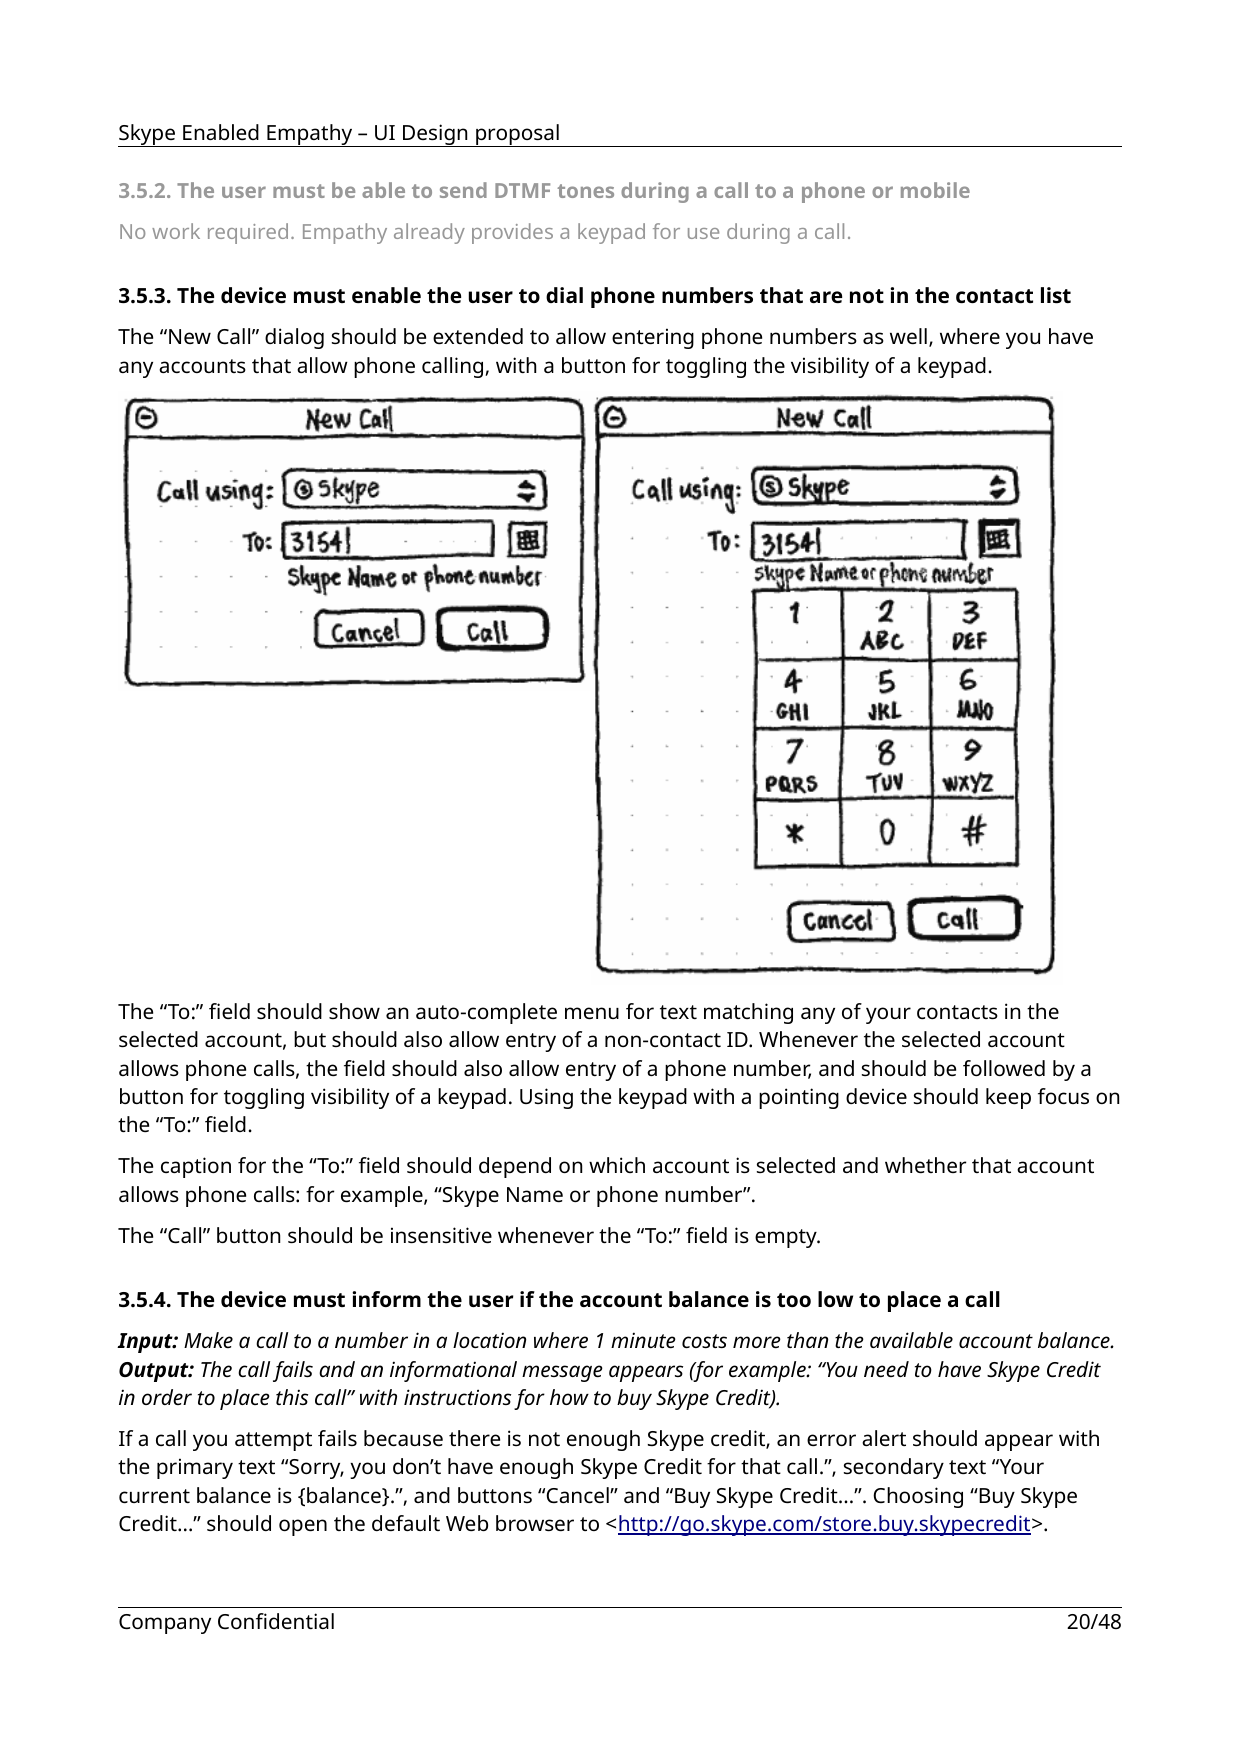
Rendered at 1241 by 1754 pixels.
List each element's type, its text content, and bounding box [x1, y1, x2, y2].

subtitle 3.5.4. The device must inform the user if the account balance is too low to place a call [118, 1285, 1122, 1314]
subtitle 3.5.3. The device must enable the user to dial phone numbers that are not in the contact list [118, 282, 1122, 310]
text The “To:” field should show an auto-complete menu for text matching any of your contacts in the selected account, but should also allow entry of a non-contact ID. Whenever the selected account allows phone calls, the field should also allow entry of a phone number, and should be followed by a button for toggling visibility of a keypad. Using the keypad with a pointing device should keep focus on the “To:” field. [118, 997, 1122, 1139]
text If a call you attempt fails because there is not enough Skype credit, an error alert should appear with the primary text “Sorry, you don’t have enough Skype Credit for that call.”, secondary text “Your current balance is {balance}.”, and buttons “Cancel” and “Buy Skype Credit…”. Choosing “Buy Skype Credit…” should open the default Web browser to <http://go.skype.com/store.buy.skypecredit>. [118, 1424, 1122, 1538]
text The “Call” button should be insensitive whenever the “To:” field is empty. [118, 1221, 1122, 1249]
text The caption for the “To:” field should depend on which account is selected and whether that account allows phone calls: for example, “Skype Name or phone number”. [118, 1151, 1122, 1208]
text The “New Call” dialog should be extended to allow entering phone numbers as well, where you have any accounts that allow phone calling, with a button for toggling the visibility of a keypad. [118, 322, 1122, 379]
subtitle 3.5.2. The user must be able to send DTMF tones during a call to a phone or mobile [118, 176, 1122, 204]
picture [118, 391, 1064, 985]
text No work required. Empathy already provides a keypad for use during a call. [118, 217, 1122, 245]
text Input: Make a call to a number in a location where 1 minute costs more than the available account balance. Output: The call fails and an informational message appears (for example: “You need to have Skype Credit in order to place this call” with instructions for how to buy Skype Credit). [118, 1326, 1122, 1412]
